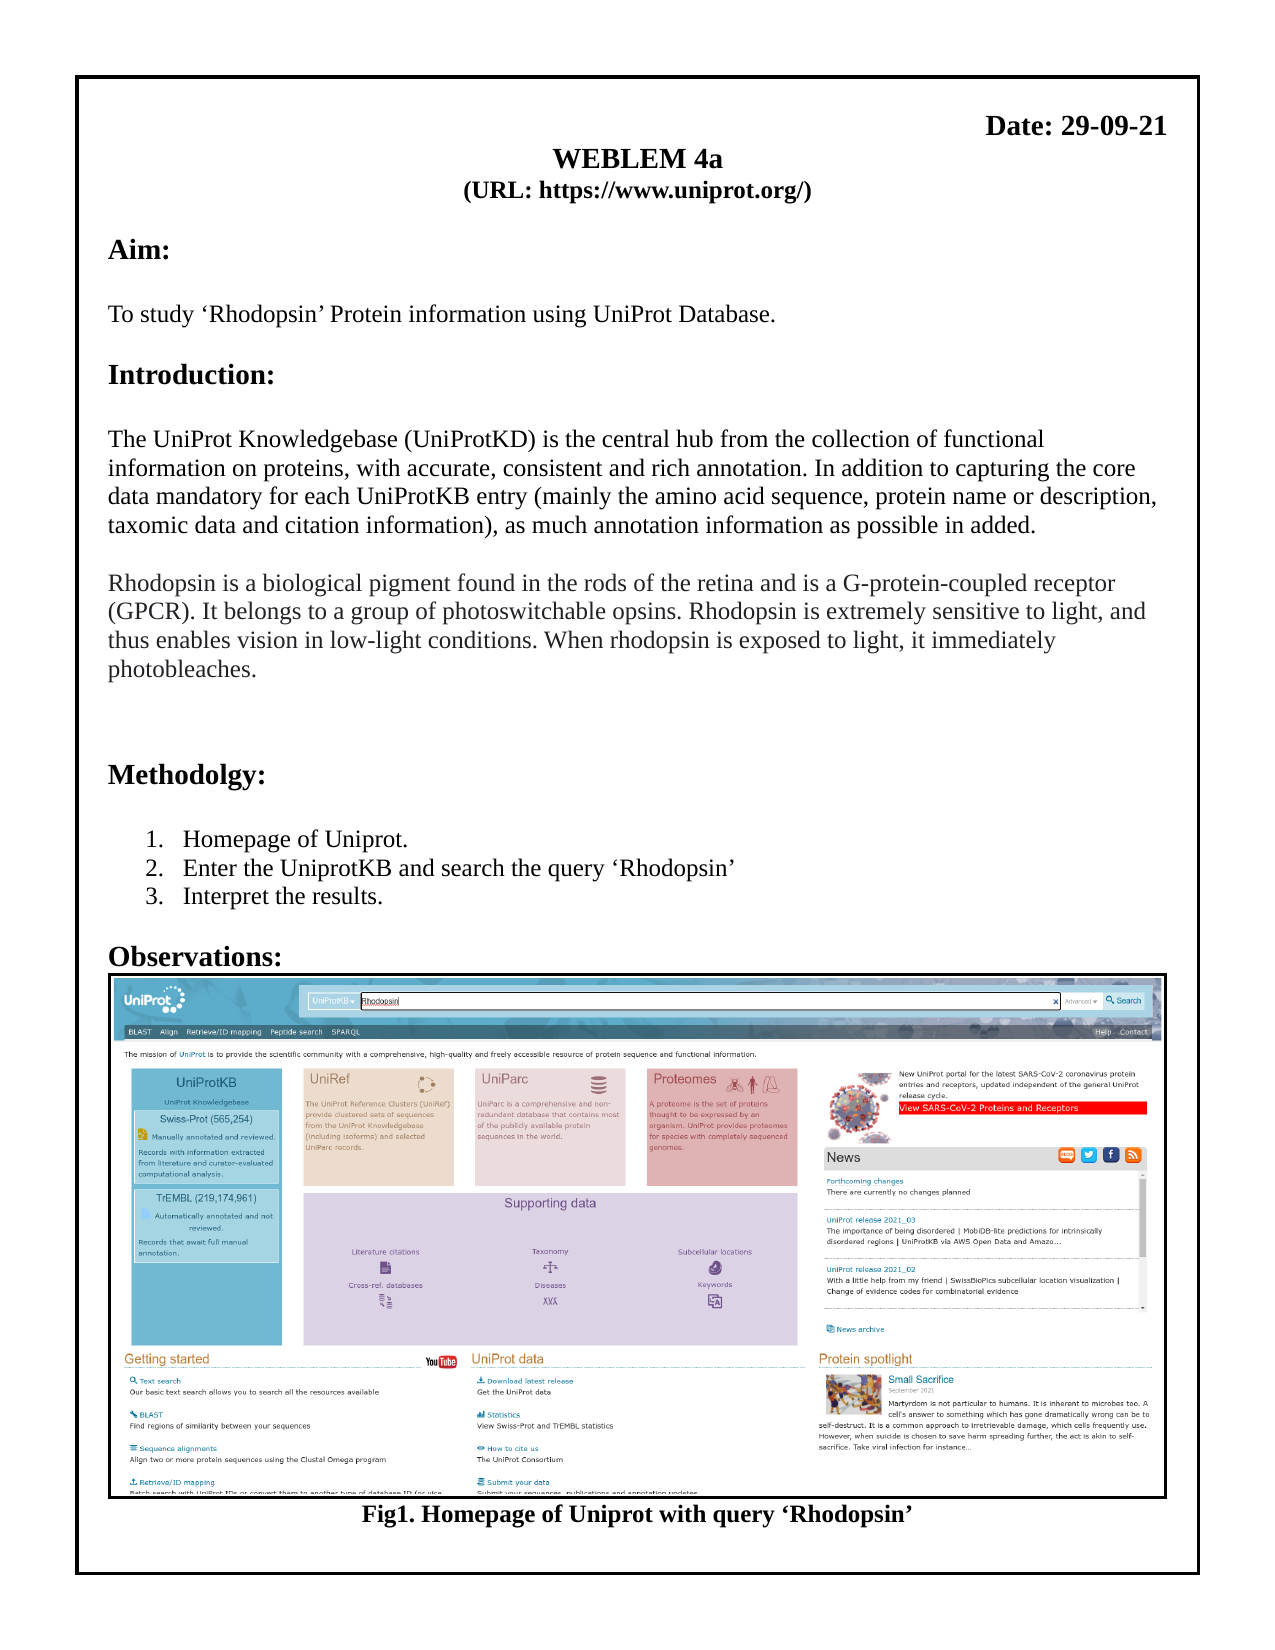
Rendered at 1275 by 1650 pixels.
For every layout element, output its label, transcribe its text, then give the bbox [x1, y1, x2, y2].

text WEBLEM 4a [108, 141, 1167, 175]
text To study ‘Rhodopsin’ Protein information using UniProt Database. [108, 299, 1167, 328]
text (URL: https://www.uniprot.org/) [108, 175, 1167, 203]
text Observations: [108, 939, 1167, 972]
list Enter the UniprotKB and search the query ‘Rhodopsin’ [145, 853, 1167, 881]
text Fig1. Homepage of Uniprot with query ‘Rhodopsin’ [108, 1499, 1167, 1528]
list Homepage of Uniprot. [145, 824, 1167, 853]
list Interpret the results. [145, 881, 1167, 910]
text Rhodopsin is a biological pigment found in the rods of the retina and is a G-protein-coupled receptor (GPCR). It belongs to a group of photoswitchable opsins. Rhodopsin is extremely sensitive to light, and thus enables vision in low-light conditions. When rhodopsin is exposed to light, it immediately photobleaches. [108, 568, 1167, 683]
text Date: 29-09-21 [108, 108, 1167, 141]
picture [113, 978, 1162, 1494]
text Aim: [108, 232, 1167, 266]
text Introduction: [108, 357, 1167, 390]
text Methodolgy: [108, 757, 1167, 790]
text The UniProt Knowledgebase (UniProtKD) is the central hub from the collection of functional information on proteins, with accurate, consistent and rich annotation. In addition to capturing the core data mandatory for each UniProtKB entry (mainly the amino acid sequence, protein name or description, taxomic data and citation information), as much annotation information as possible in added. [108, 424, 1167, 539]
